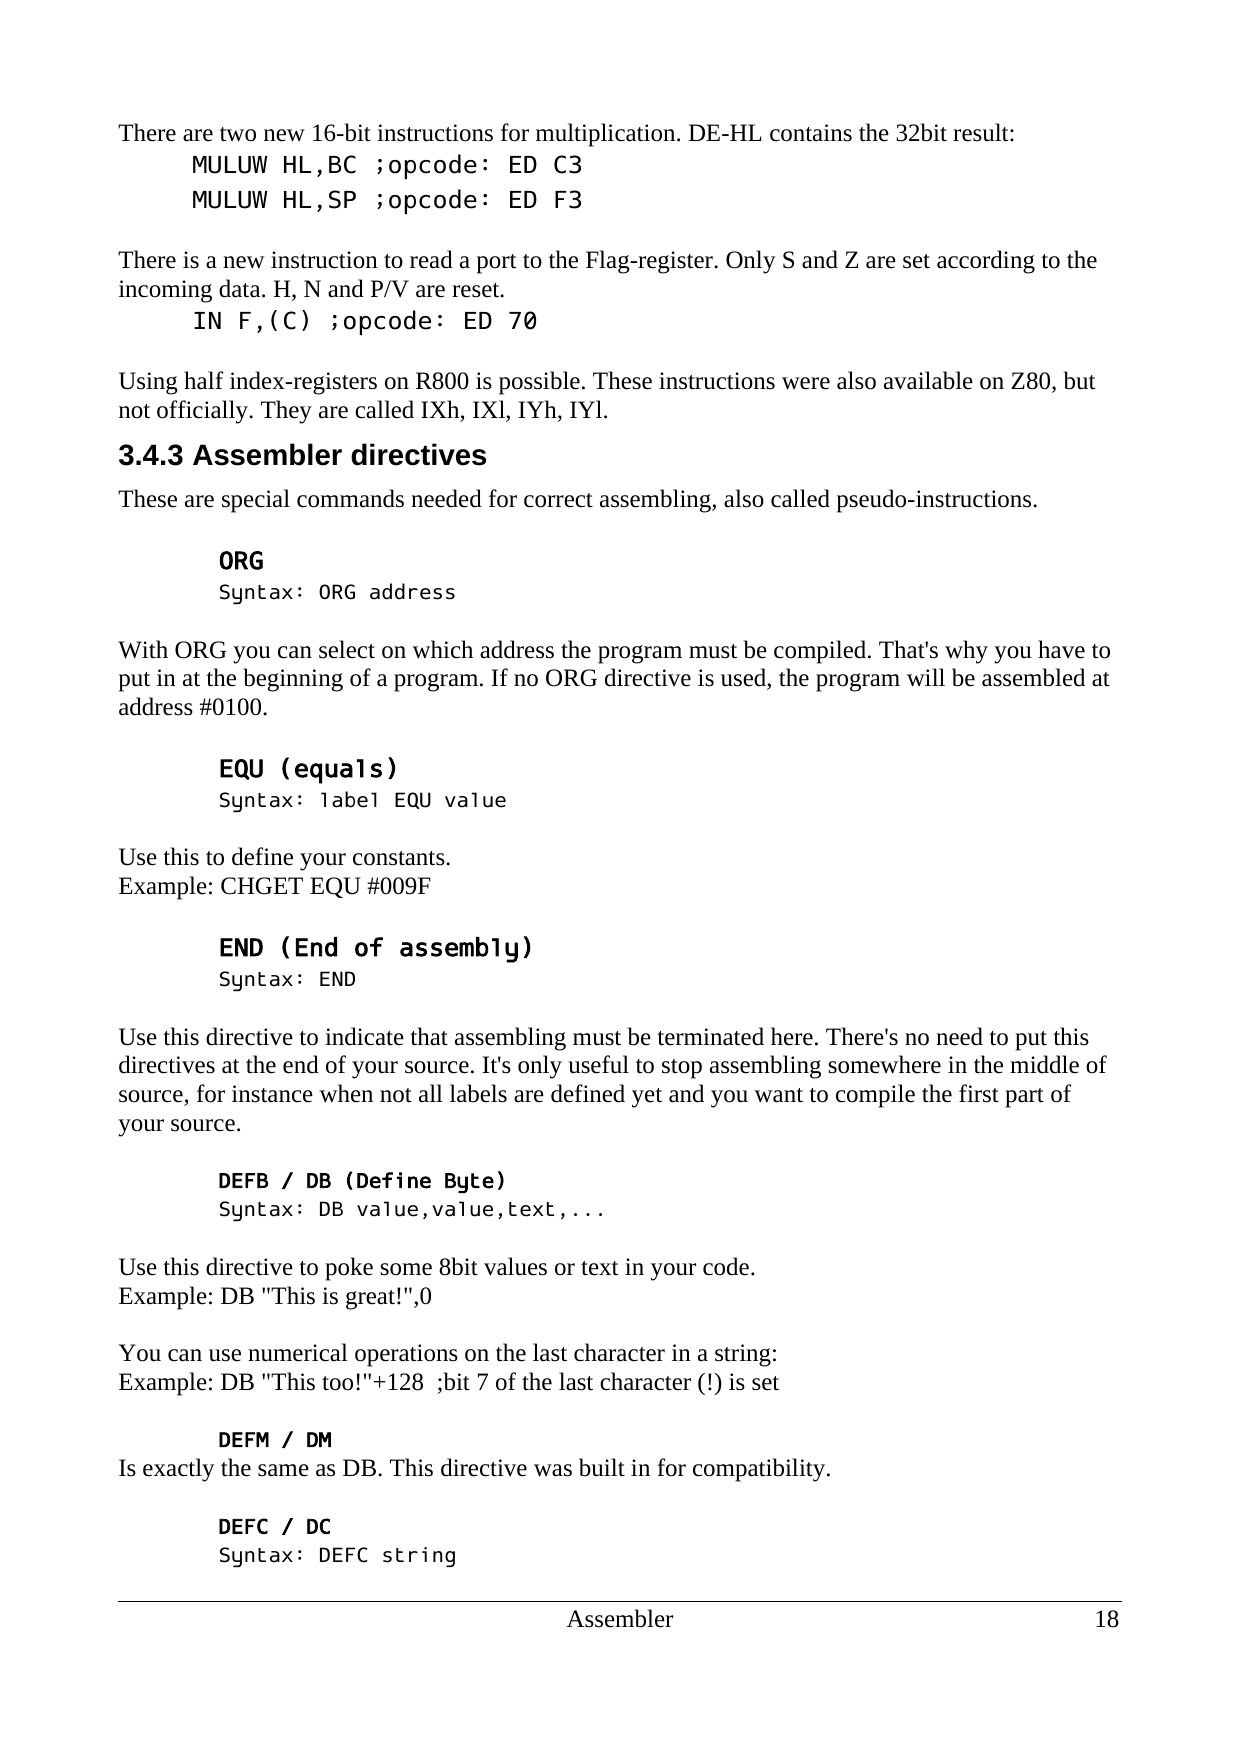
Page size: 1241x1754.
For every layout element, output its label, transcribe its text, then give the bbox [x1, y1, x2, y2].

text These are special commands needed for correct assembling, also called pseudo-instructions. [118, 484, 1122, 513]
text MULUW HL,BC ;opcode: ED C3 [192, 147, 1122, 182]
text ORG [118, 542, 1122, 577]
text Example: DB "This too!"+128 ;bit 7 of the last character (!) is set [118, 1367, 1122, 1396]
text You can use numerical operations on the last character in a string: [118, 1338, 1122, 1367]
text DEFB / DB (Define Byte) [118, 1165, 1122, 1194]
text With ORG you can select on which address the program must be compiled. That's why you have to put in at the beginning of a program. If no ORG directive is used, the program will be assembled at address #0100. [118, 635, 1122, 721]
text Syntax: ORG address [118, 577, 1122, 606]
text Use this directive to indicate that assembling must be terminated here. There's no need to put this directives at the end of your source. It's only useful to stop assembling somewhere in the middle of source, for instance when not all labels are defined yet and you want to compile the first part of your source. [118, 1022, 1122, 1137]
text EQU (equals) [118, 750, 1122, 785]
text Syntax: DEFC string [118, 1540, 1122, 1569]
text There are two new 16-bit instructions for multiplication. DE-HL contains the 32bit result: [118, 118, 1122, 147]
text Example: CHGET EQU #009F [118, 871, 1122, 900]
text Syntax: DB value,value,text,... [118, 1194, 1122, 1223]
text DEFM / DM [118, 1424, 1122, 1453]
text Using half index-registers on R800 is possible. These instructions were also available on Z80, but not officially. They are called IXh, IXl, IYh, IYl. [118, 366, 1122, 424]
text Syntax: END [118, 964, 1122, 993]
text Example: DB "This is great!",0 [118, 1281, 1122, 1309]
text Use this directive to poke some 8bit values or text in your code. [118, 1252, 1122, 1281]
text Is exactly the same as DB. This directive was built in for compatibility. [118, 1453, 1122, 1482]
text Syntax: label EQU value [118, 785, 1122, 814]
text IN F,(C) ;opcode: ED 70 [192, 303, 1122, 337]
text DEFC / DC [118, 1511, 1122, 1540]
text MULUW HL,SP ;opcode: ED F3 [192, 182, 1122, 216]
text Use this to define your constants. [118, 842, 1122, 871]
subtitle Assembler directives [118, 438, 1122, 472]
text END (End of assembly) [118, 929, 1122, 964]
text There is a new instruction to read a port to the Flag-register. Only S and Z are set according to the incoming data. H, N and P/V are reset. [118, 245, 1122, 303]
